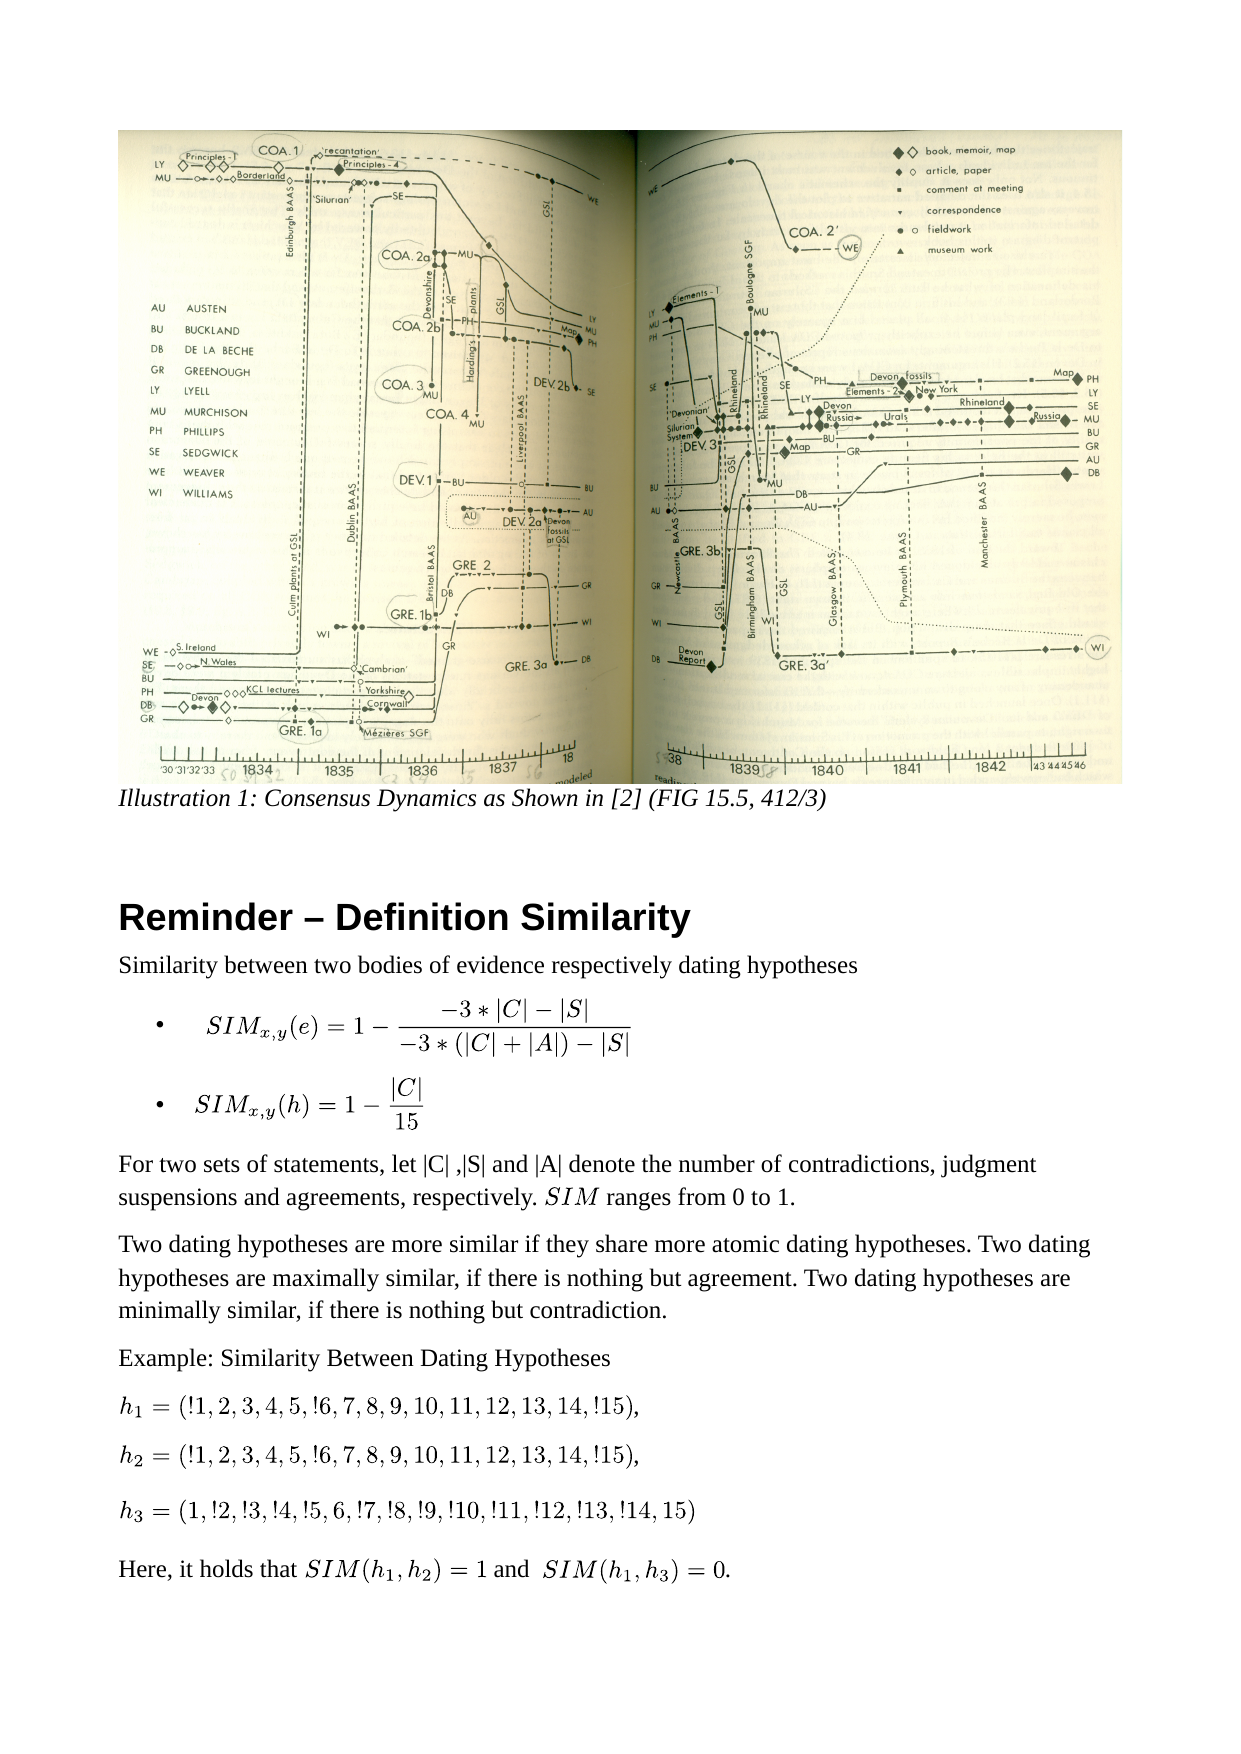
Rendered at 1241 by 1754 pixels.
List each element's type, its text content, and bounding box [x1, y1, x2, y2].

picture [118, 130, 1123, 784]
subtitle Reminder – Definition Similarity [118, 894, 1122, 938]
text Example: Similarity Between Dating Hypotheses [118, 1343, 1122, 1372]
text Here, it holds that and . [118, 1554, 1122, 1584]
text Two dating hypotheses are more similar if they share more atomic dating hypotheses. Two dating hypotheses are maximally similar, if there is nothing but agreement. Two dating hypotheses are minimally similar, if there is nothing but contradiction. [118, 1229, 1122, 1324]
text , [118, 1391, 1122, 1421]
text , [118, 1440, 1122, 1470]
text Similarity between two bodies of evidence respectively dating hypotheses [118, 951, 1122, 979]
text For two sets of statements, let |C| ,|S| and |A| denote the number of contradictions, judgment suspensions and agreements, respectively. ranges from 0 to 1. [118, 1149, 1122, 1211]
text Illustration 1: Consensus Dynamics as Shown in [2] (FIG 15.5, 412/3) [118, 784, 1122, 812]
